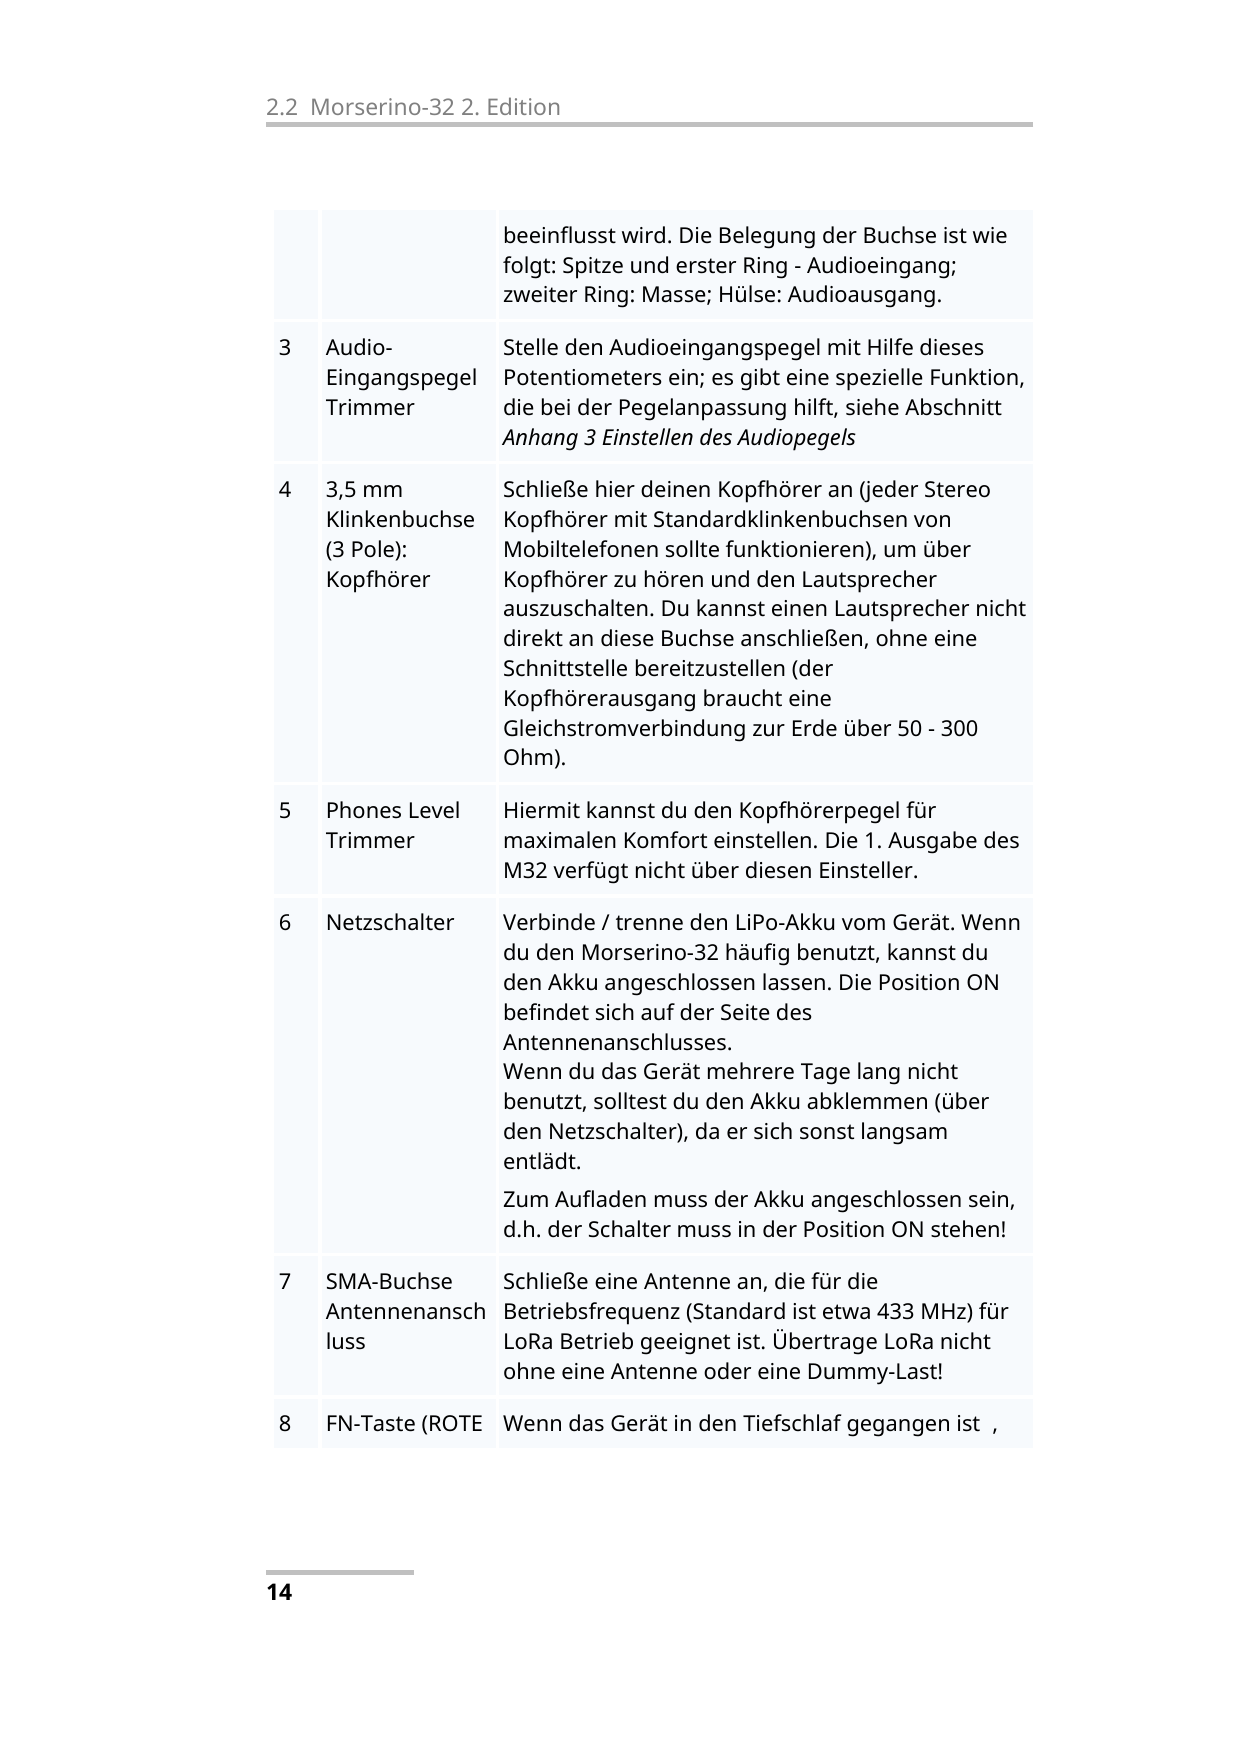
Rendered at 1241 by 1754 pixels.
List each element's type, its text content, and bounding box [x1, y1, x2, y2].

table_cell 8 [274, 1399, 318, 1448]
table_cell Hiermit kannst du den Kopfhörerpegel für maximalen Komfort einstellen. Die 1. Ausgabe des M32 verfügt nicht über diesen Einsteller. [499, 785, 1033, 894]
table_cell [322, 210, 496, 319]
table_cell [274, 210, 318, 319]
table_cell 6 [274, 898, 318, 1253]
table_cell 3,5 mm Klinkenbuchse (3 Pole): Kopfhörer [322, 464, 496, 782]
table_cell 4 [274, 464, 318, 782]
table_cell Netzschalter [322, 898, 496, 1253]
table_cell Schließe eine Antenne an, die für die Betriebsfrequenz (Standard ist etwa 433 MHz) für LoRa Betrieb geeignet ist. Übertrage LoRa nicht ohne eine Antenne oder eine Dummy-Last! [499, 1256, 1033, 1395]
table_cell 5 [274, 785, 318, 894]
table_cell 3 [274, 322, 318, 461]
table_cell Audio-Eingangspegel Trimmer [322, 322, 496, 461]
table_cell Schließe hier deinen Kopfhörer an (jeder Stereo Kopfhörer mit Standardklinkenbuchsen von Mobiltelefonen sollte funktionieren), um über Kopfhörer zu hören und den Lautsprecher auszuschalten. Du kannst einen Lautsprecher nicht direkt an diese Buchse anschließen, ohne eine Schnittstelle bereitzustellen (der Kopfhörerausgang braucht eine Gleichstromverbindung zur Erde über 50 - 300 Ohm). [499, 464, 1033, 782]
table_cell Stelle den Audioeingangspegel mit Hilfe dieses Potentiometers ein; es gibt eine spezielle Funktion, die bei der Pegelanpassung hilft, siehe Abschnitt Anhang 3 Einstellen des Audiopegels [499, 322, 1033, 461]
table_cell beeinflusst wird. Die Belegung der Buchse ist wie folgt: Spitze und erster Ring - Audioeingang; zweiter Ring: Masse; Hülse: Audioausgang. [499, 210, 1033, 319]
table_cell Wenn das Gerät in den Tiefschlaf gegangen ist , [499, 1399, 1033, 1448]
table_cell Phones Level Trimmer [322, 785, 496, 894]
table_cell SMA-Buchse Antennenanschluss [322, 1256, 496, 1395]
table_cell 7 [274, 1256, 318, 1395]
table_cell FN-Taste (ROTE [322, 1399, 496, 1448]
table_cell Verbinde / trenne den LiPo-Akku vom Gerät. Wenn du den Morserino-32 häufig benutzt, kannst du den Akku angeschlossen lassen. Die Position ON befindet sich auf der Seite des Antennenanschlusses. Wenn du das Gerät mehrere Tage lang nicht benutzt, solltest du den Akku abklemmen (über den Netzschalter), da er sich sonst langsam entlädt. Zum Aufladen muss der Akku angeschlossen sein, d.h. der Schalter muss in der Position ON stehen! [499, 898, 1033, 1253]
